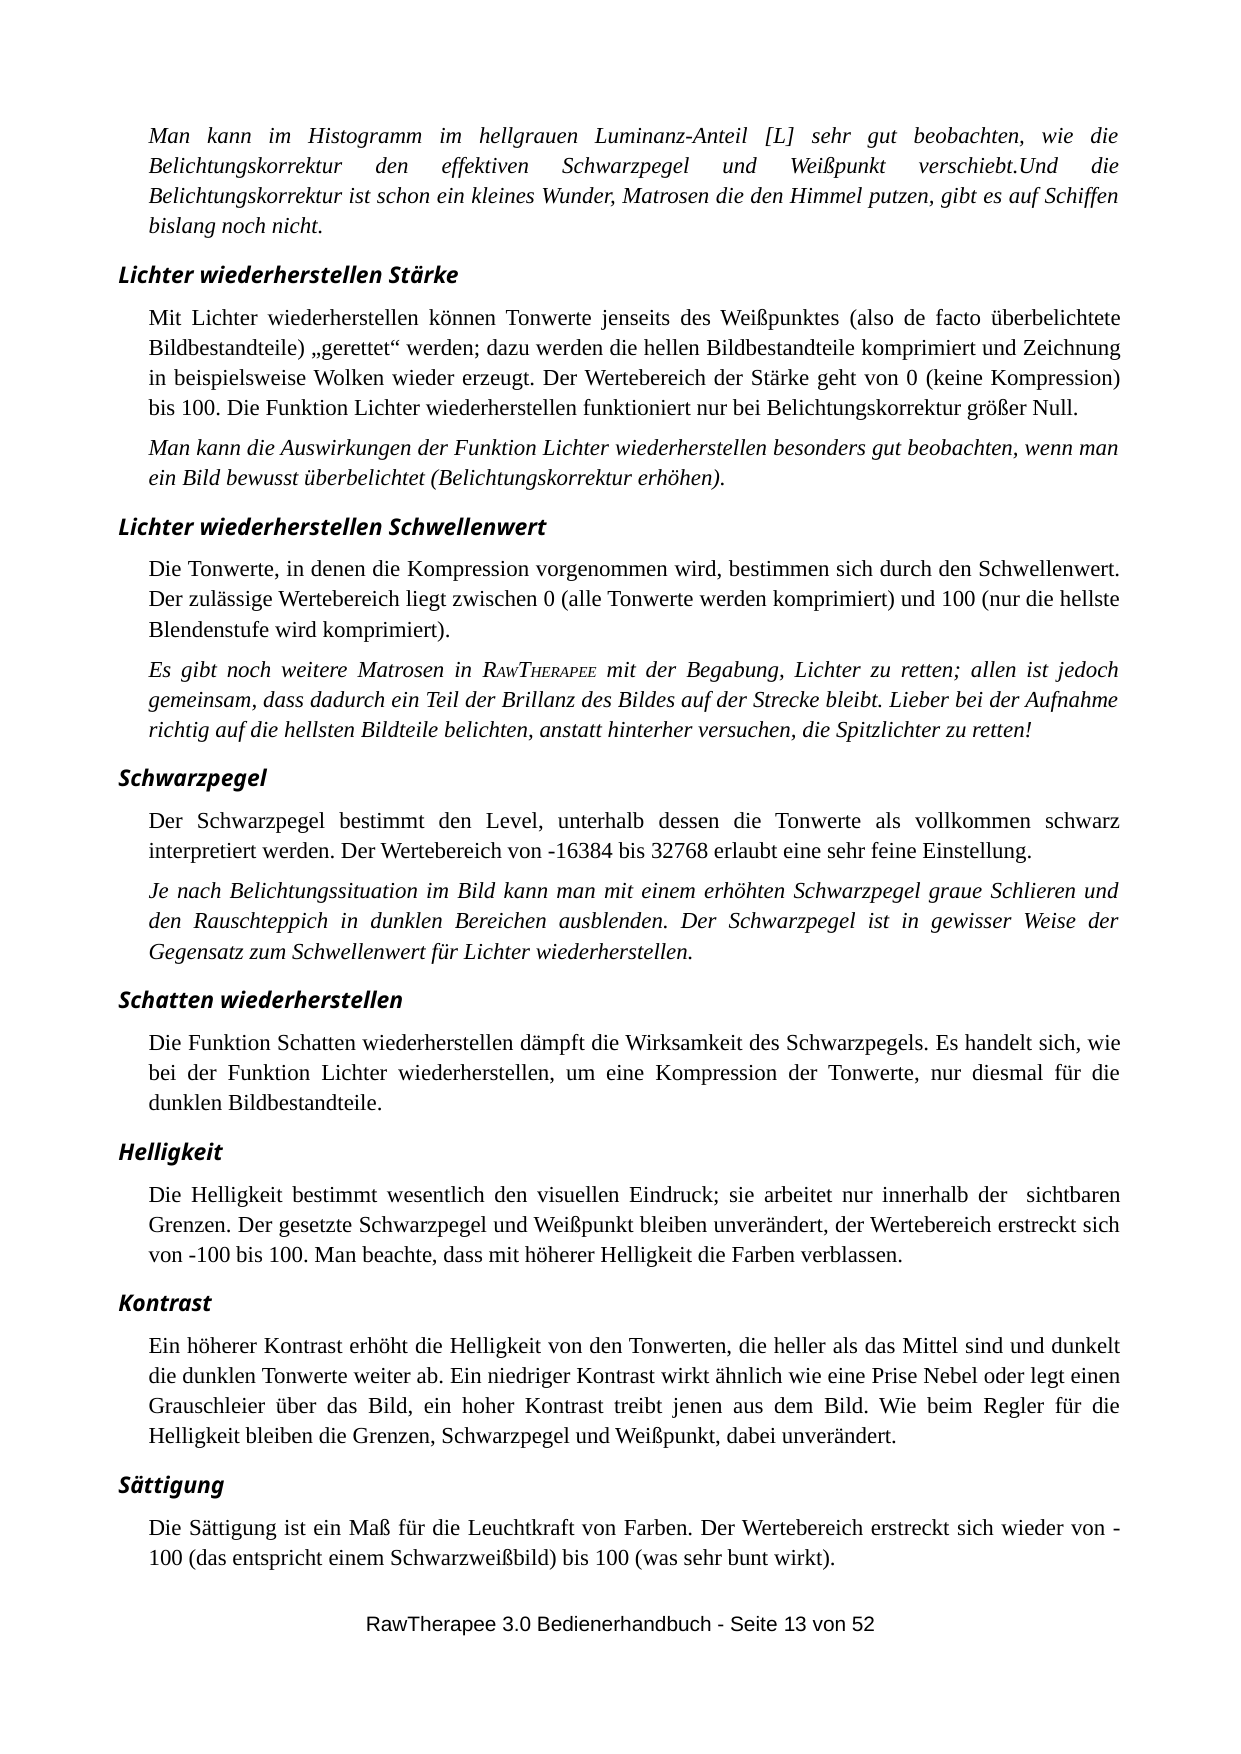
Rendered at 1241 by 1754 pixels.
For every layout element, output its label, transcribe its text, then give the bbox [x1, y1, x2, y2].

subtitle Lichter wiederherstellen Schwellenwert [118, 510, 1122, 542]
text Die Helligkeit bestimmt wesentlich den visuellen Eindruck; sie arbeitet nur innerhalb der sichtbaren Grenzen. Der gesetzte Schwarzpegel und Weißpunkt bleiben unverändert, der Wertebereich erstreckt sich von -100 bis 100. Man beachte, dass mit höherer Helligkeit die Farben verblassen. [148, 1177, 1122, 1267]
text Der Schwarzpegel bestimmt den Level, unterhalb dessen die Tonwerte als vollkommen schwarz interpretiert werden. Der Wertebereich von -16384 bis 32768 erlaubt eine sehr feine Einstellung. [148, 803, 1122, 864]
text Je nach Belichtungssituation im Bild kann man mit einem erhöhten Schwarzpegel graue Schlieren und den Rauschteppich in dunklen Bereichen ausblenden. Der Schwarzpegel ist in gewisser Weise der Gegensatz zum Schwellenwert für Lichter wiederherstellen. [148, 874, 1122, 964]
subtitle Kontrast [118, 1287, 1122, 1318]
text Die Tonwerte, in denen die Kompression vorgenommen wird, bestimmen sich durch den Schwellenwert. Der zulässige Wertebereich liegt zwischen 0 (alle Tonwerte werden komprimiert) und 100 (nur die hellste Blendenstufe wird komprimiert). [148, 552, 1122, 642]
text Die Sättigung ist ein Maß für die Leuchtkraft von Farben. Der Wertebereich erstreckt sich wieder von -100 (das entspricht einem Schwarzweißbild) bis 100 (was sehr bunt wirkt). [148, 1510, 1122, 1570]
text Ein höherer Kontrast erhöht die Helligkeit von den Tonwerten, die heller als das Mittel sind und dunkelt die dunklen Tonwerte weiter ab. Ein niedriger Kontrast wirkt ähnlich wie eine Prise Nebel oder legt einen Grauschleier über das Bild, ein hoher Kontrast treibt jenen aus dem Bild. Wie beim Regler für die Helligkeit bleiben die Grenzen, Schwarzpegel und Weißpunkt, dabei unverändert. [148, 1328, 1122, 1449]
text Es gibt noch weitere Matrosen in RawTherapee mit der Begabung, Lichter zu retten; allen ist jedoch gemeinsam, dass dadurch ein Teil der Brillanz des Bildes auf der Strecke bleibt. Lieber bei der Aufnahme richtig auf die hellsten Bildteile belichten, anstatt hinterher versuchen, die Spitzlichter zu retten! [148, 652, 1122, 742]
subtitle Lichter wiederherstellen Stärke [118, 258, 1122, 290]
subtitle Schwarzpegel [118, 762, 1122, 793]
text Die Funktion Schatten wiederherstellen dämpft die Wirksamkeit des Schwarzpegels. Es handelt sich, wie bei der Funktion Lichter wiederherstellen, um eine Kompression der Tonwerte, nur diesmal für die dunklen Bildbestandteile. [148, 1025, 1122, 1116]
text Man kann im Histogramm im hellgrauen Luminanz-Anteil [L] sehr gut beobachten, wie die Belichtungskorrektur den effektiven Schwarzpegel und Weißpunkt verschiebt.Und die Belichtungskorrektur ist schon ein kleines Wunder, Matrosen die den Himmel putzen, gibt es auf Schiffen bislang noch nicht. [148, 118, 1122, 238]
subtitle Schatten wiederherstellen [118, 984, 1122, 1015]
text Mit Lichter wiederherstellen können Tonwerte jenseits des Weißpunktes (also de facto überbelichtete Bildbestandteile) „gerettet“ werden; dazu werden die hellen Bildbestandteile komprimiert und Zeichnung in beispielsweise Wolken wieder erzeugt. Der Wertebereich der Stärke geht von 0 (keine Kompression) bis 100. Die Funktion Lichter wiederherstellen funktioniert nur bei Belichtungskorrektur größer Null. [148, 300, 1122, 420]
subtitle Helligkeit [118, 1136, 1122, 1167]
subtitle Sättigung [118, 1469, 1122, 1500]
text Man kann die Auswirkungen der Funktion Lichter wiederherstellen besonders gut beobachten, wenn man ein Bild bewusst überbelichtet (Belichtungskorrektur erhöhen). [148, 430, 1122, 490]
